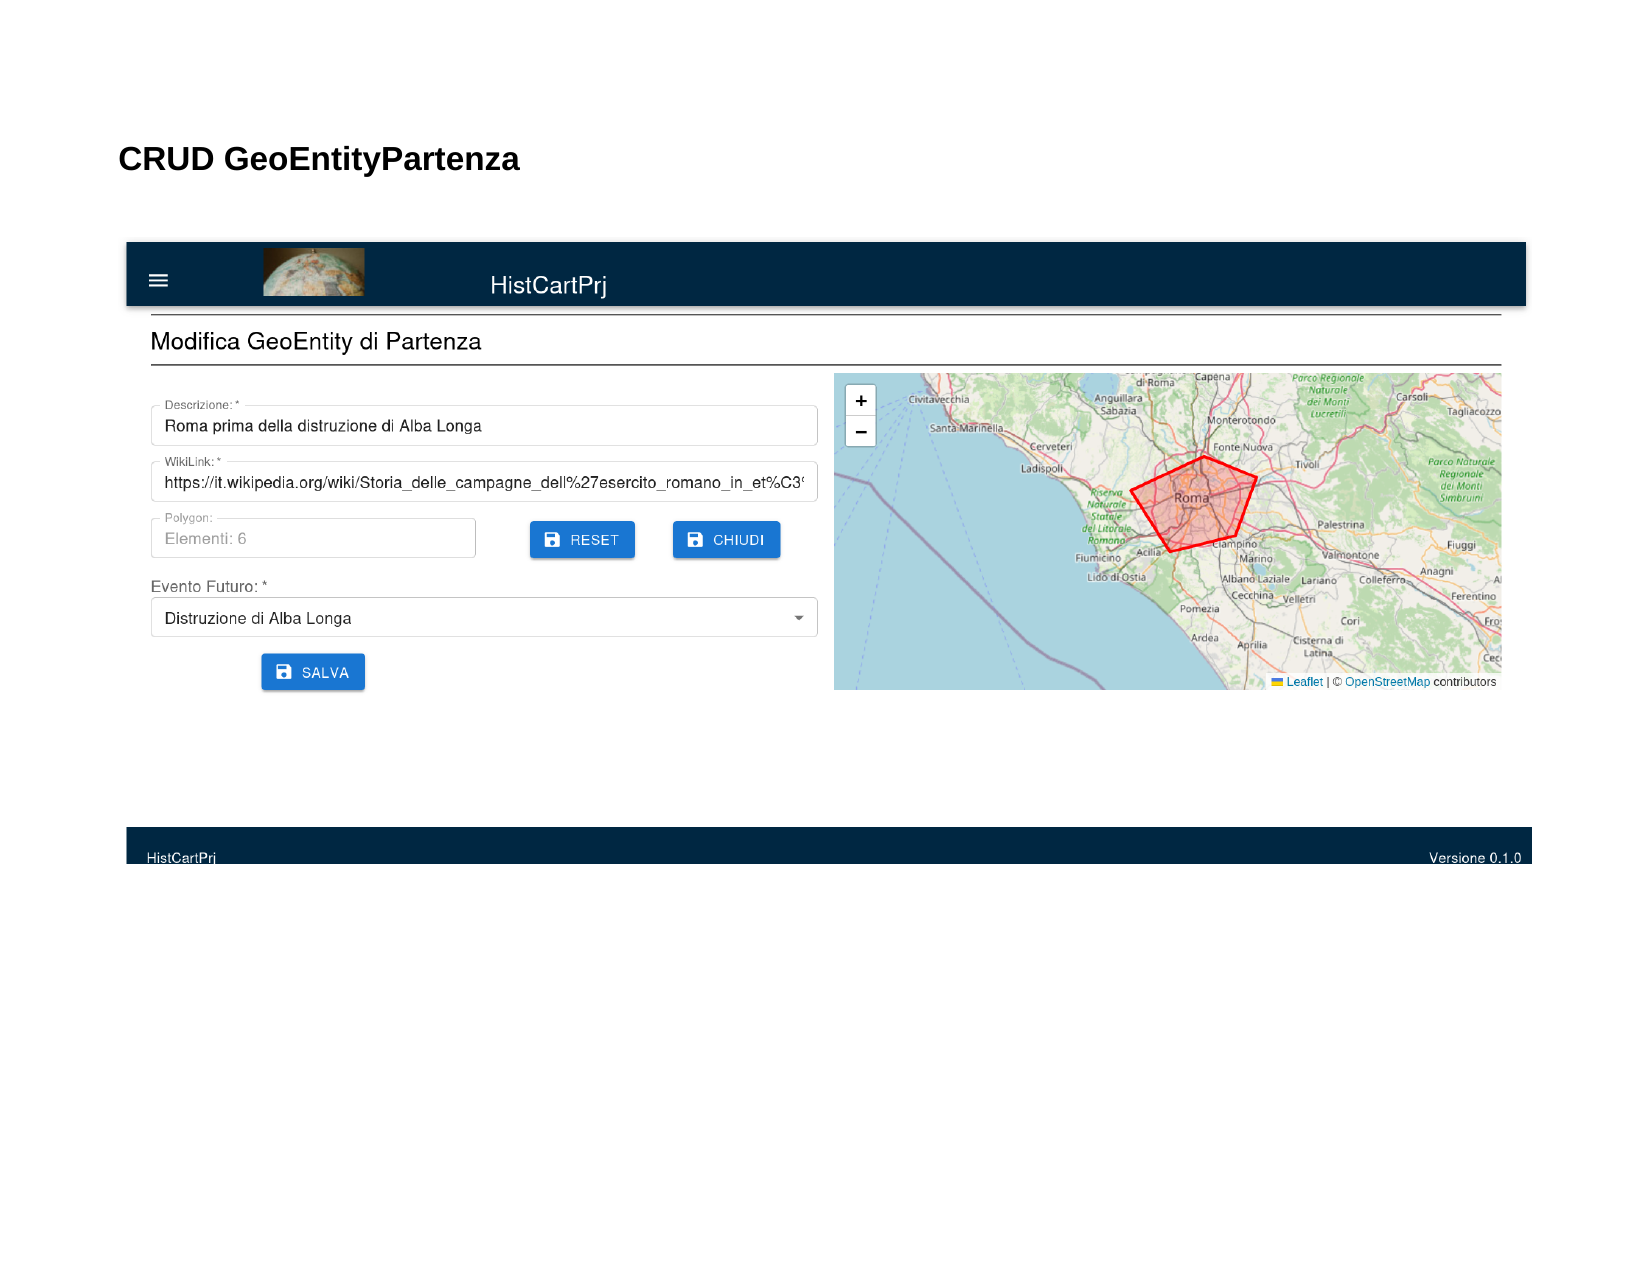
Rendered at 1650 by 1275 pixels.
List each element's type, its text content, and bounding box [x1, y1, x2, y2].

picture [118, 237, 1532, 864]
subtitle CRUD GeoEntityPartenza [118, 139, 1532, 177]
